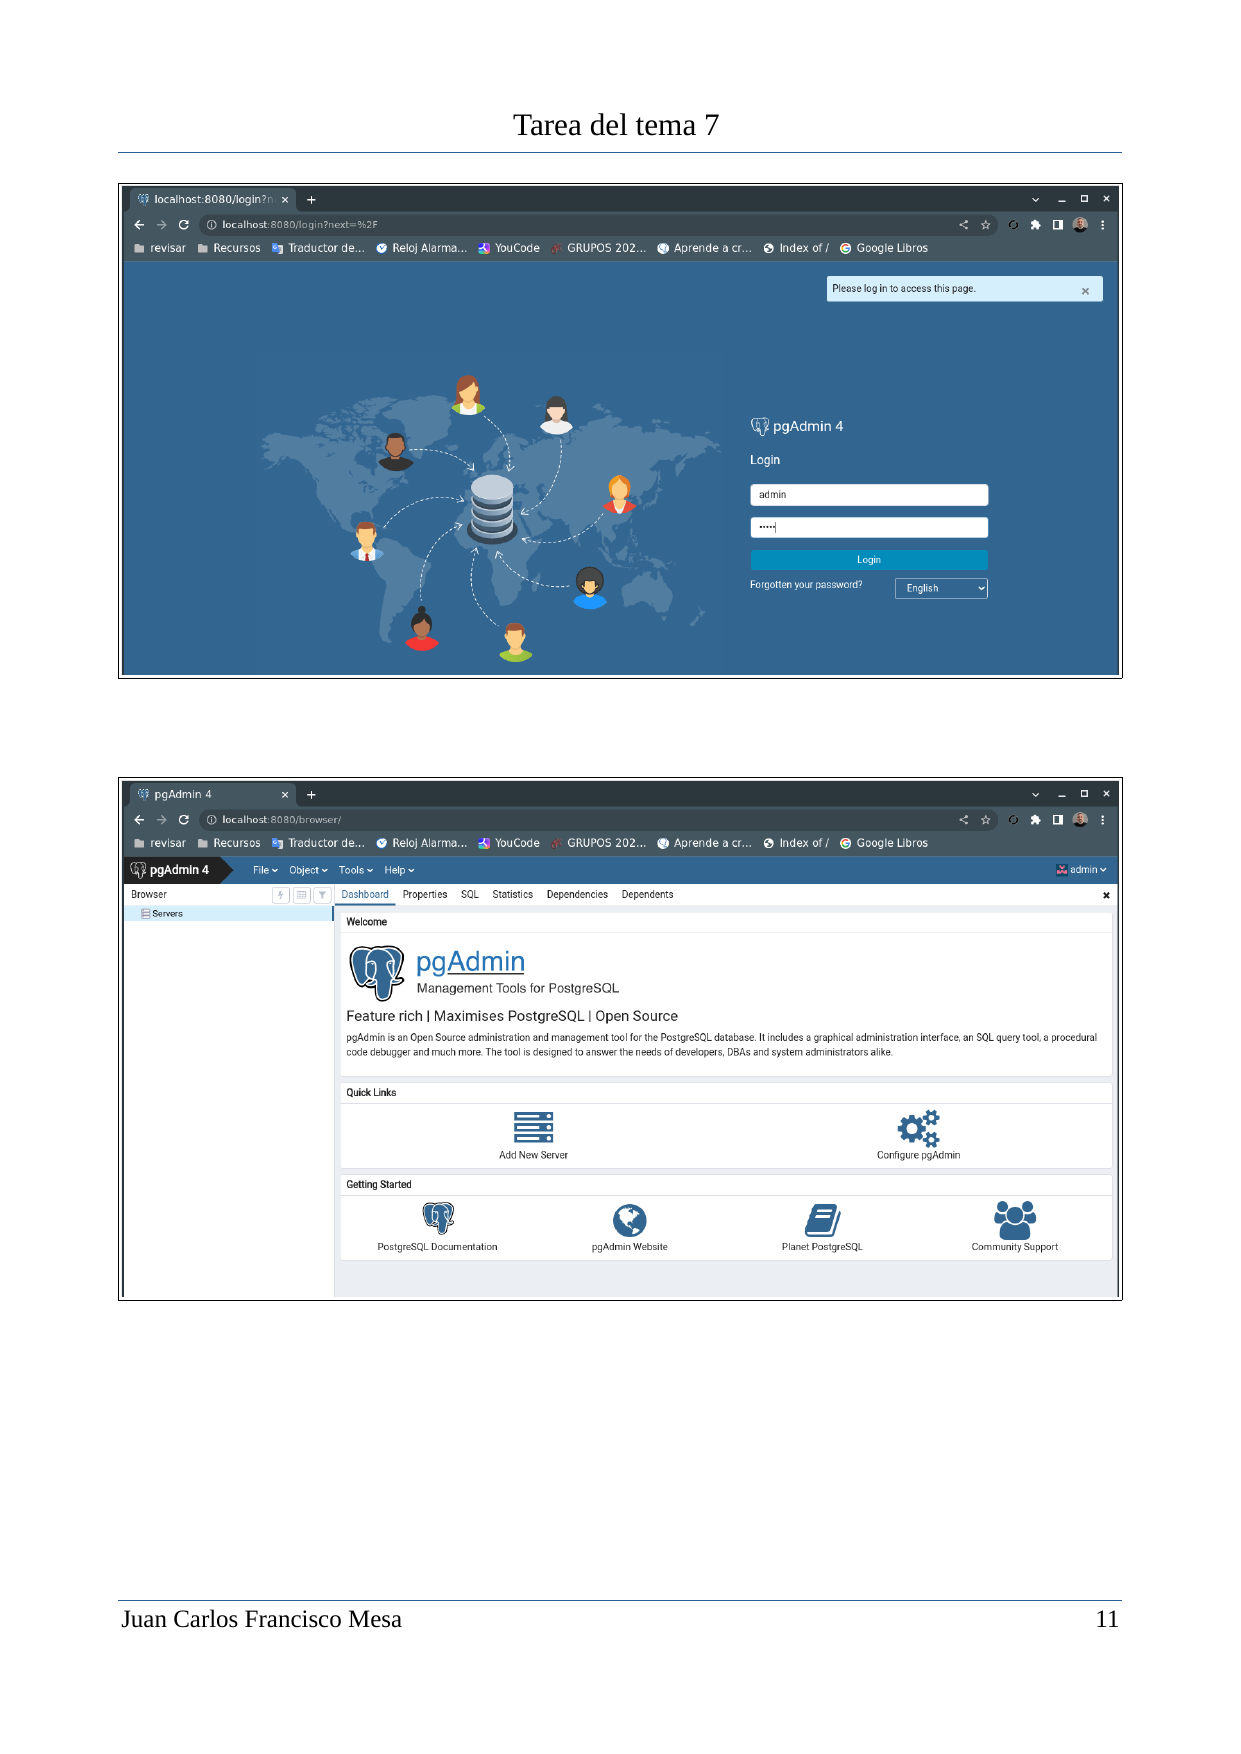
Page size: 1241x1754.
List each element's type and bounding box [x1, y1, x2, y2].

picture [121, 780, 1119, 1297]
picture [121, 185, 1119, 675]
